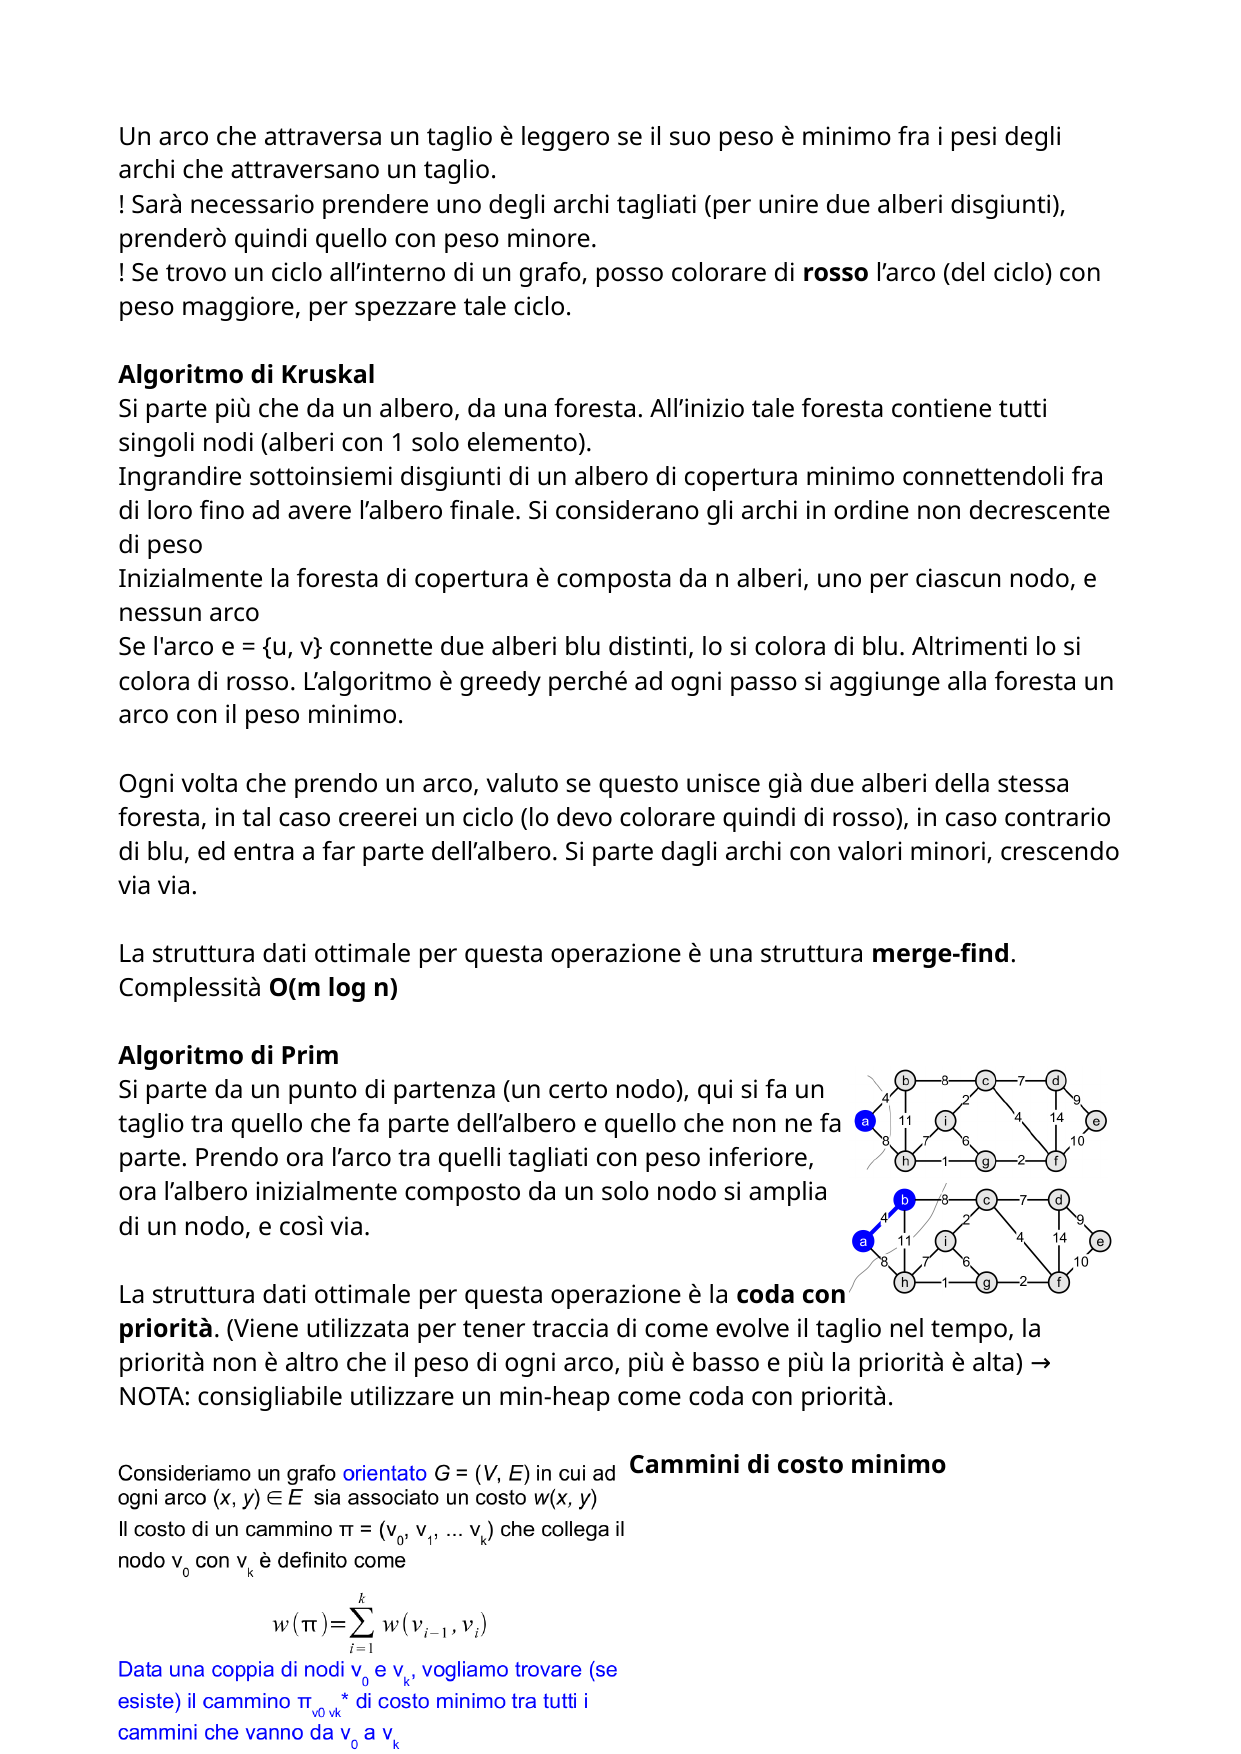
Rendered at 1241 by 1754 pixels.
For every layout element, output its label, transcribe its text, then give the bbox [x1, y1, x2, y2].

text Inizialmente la foresta di copertura è composta da n alberi, uno per ciascun nodo, e nessun arco [118, 561, 1122, 629]
text Ogni volta che prendo un arco, valuto se questo unisce già due alberi della stessa foresta, in tal caso creerei un ciclo (lo devo colorare quindi di rosso), in caso contrario di blu, ed entra a far parte dell’albero. Si parte dagli archi con valori minori, crescendo via via. [118, 765, 1122, 902]
text La struttura dati ottimale per questa operazione è la coda con priorità. (Viene utilizzata per tener traccia di come evolve il taglio nel tempo, la priorità non è altro che il peso di ogni arco, più è basso e più la priorità è alta) → NOTA: consigliabile utilizzare un min-heap come coda con priorità. [118, 1276, 1122, 1412]
text Si parte da un punto di partenza (un certo nodo), qui si fa un taglio tra quello che fa parte dell’albero e quello che non ne fa parte. Prendo ora l’arco tra quelli tagliati con peso inferiore, ora l’albero inizialmente composto da un solo nodo si amplia di un nodo, e così via. [118, 1072, 1122, 1242]
text ! Se trovo un ciclo all’interno di un grafo, posso colorare di rosso l’arco (del ciclo) con peso maggiore, per spezzare tale ciclo. [118, 254, 1122, 322]
picture [111, 1456, 629, 1754]
text Si parte più che da un albero, da una foresta. All’inizio tale foresta contiene tutti singoli nodi (alberi con 1 solo elemento). [118, 391, 1122, 459]
text ! Sarà necessario prendere uno degli archi tagliati (per unire due alberi disgiunti), prenderò quindi quello con peso minore. [118, 186, 1122, 254]
picture [849, 1183, 1114, 1296]
text Ingrandire sottoinsiemi disgiunti di un albero di copertura minimo connettendoli fra di loro fino ad avere l’albero finale. Si considerano gli archi in ordine non decrescente di peso [118, 459, 1122, 561]
text Se l'arco e = {u, v} connette due alberi blu distinti, lo si colora di blu. Altrimenti lo si colora di rosso. L’algoritmo è greedy perché ad ogni passo si aggiunge alla foresta un arco con il peso minimo. [118, 629, 1122, 731]
picture [849, 1066, 1109, 1179]
text Cammini di costo minimo [118, 1447, 1122, 1481]
text La struttura dati ottimale per questa operazione è una struttura merge-find. [118, 936, 1122, 970]
text Algoritmo di Prim [118, 1038, 1122, 1072]
text Complessità O(m log n) [118, 970, 1122, 1004]
text Algoritmo di Kruskal [118, 357, 1122, 391]
text Un arco che attraversa un taglio è leggero se il suo peso è minimo fra i pesi degli archi che attraversano un taglio. [118, 118, 1122, 186]
